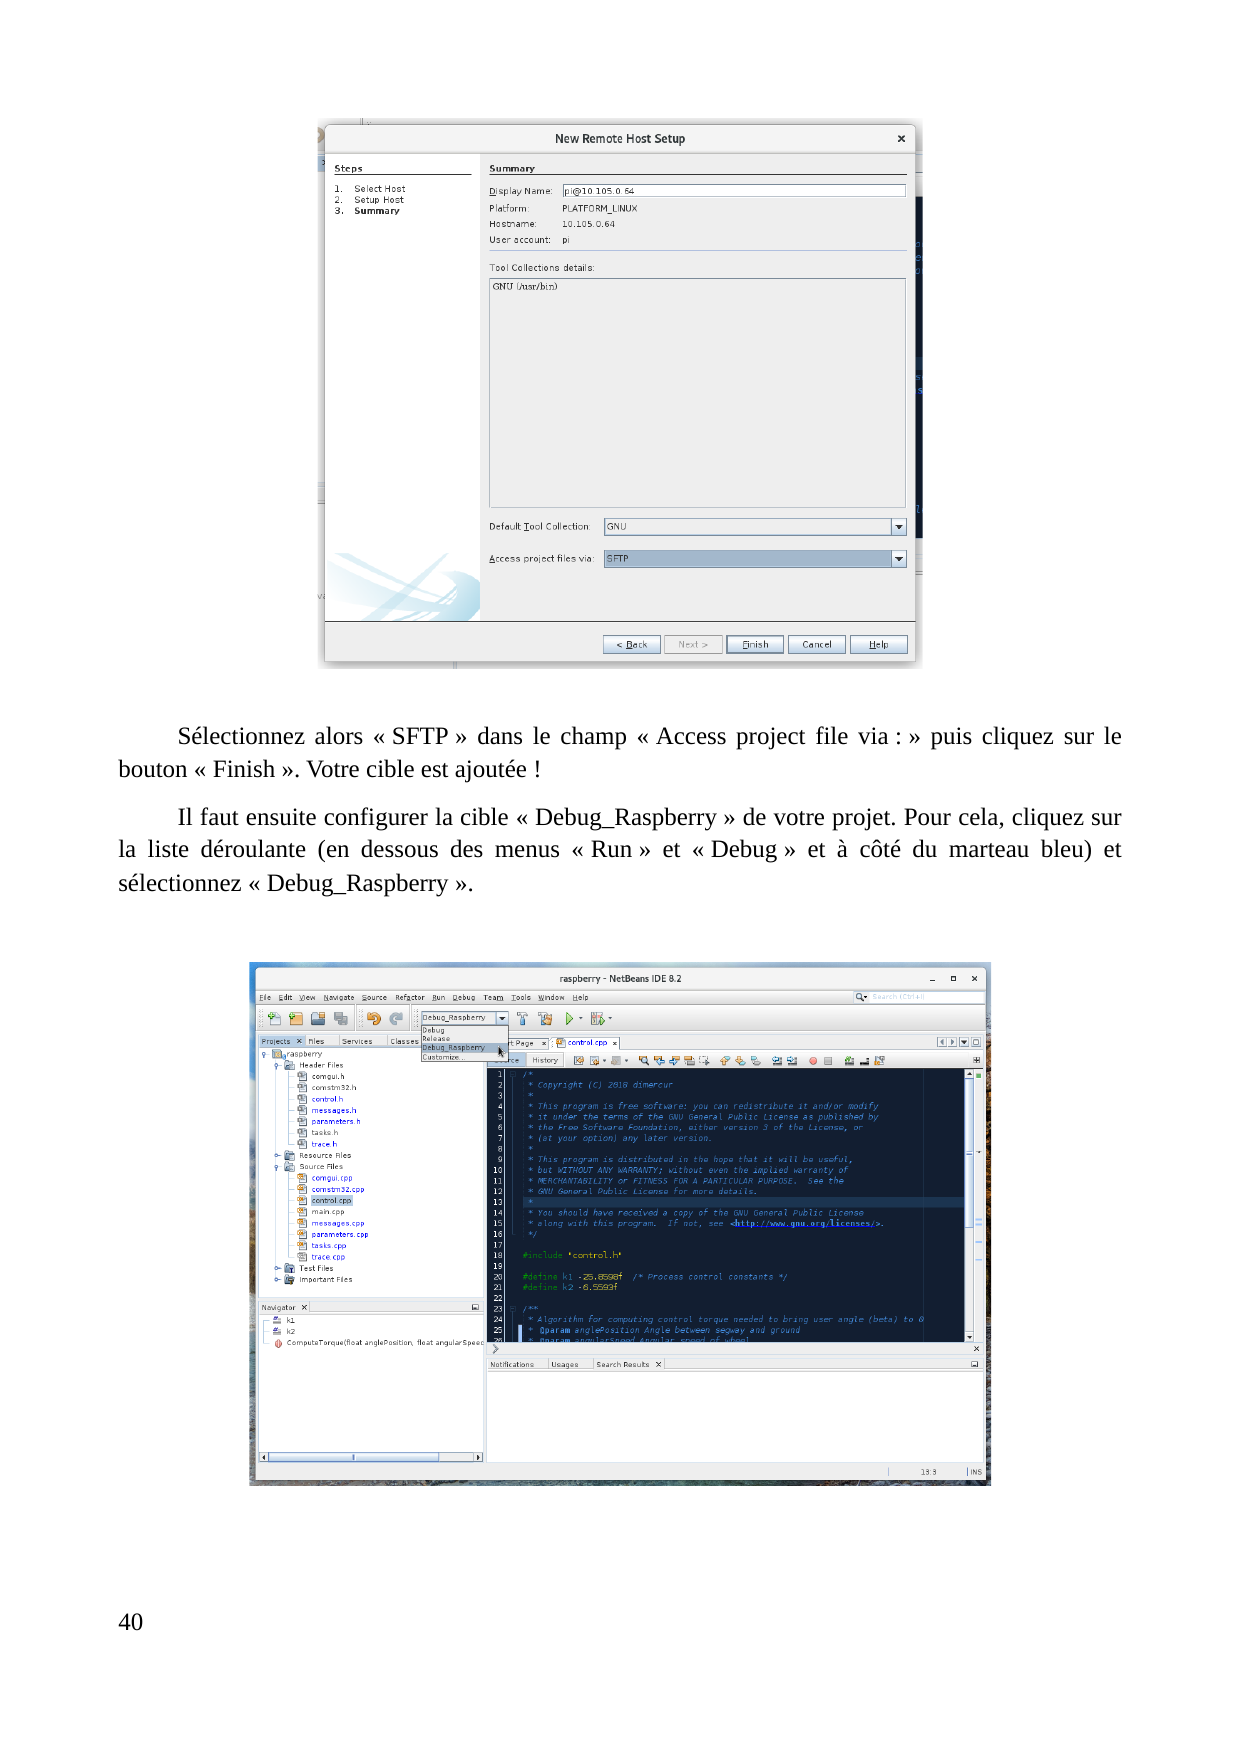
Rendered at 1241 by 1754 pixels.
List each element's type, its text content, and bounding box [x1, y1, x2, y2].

picture [249, 962, 992, 1486]
text Sélectionnez alors « SFTP » dans le champ « Access project file via : » puis cliquez sur le bouton « Finish ». Votre cible est ajoutée ! [118, 721, 1122, 783]
picture [317, 118, 923, 669]
text Il faut ensuite configurer la cible « Debug_Raspberry » de votre projet. Pour cela, cliquez sur la liste déroulante (en dessous des menus « Run » et « Debug » et à côté du marteau bleu) et sélectionnez « Debug_Raspberry ». [118, 802, 1122, 896]
